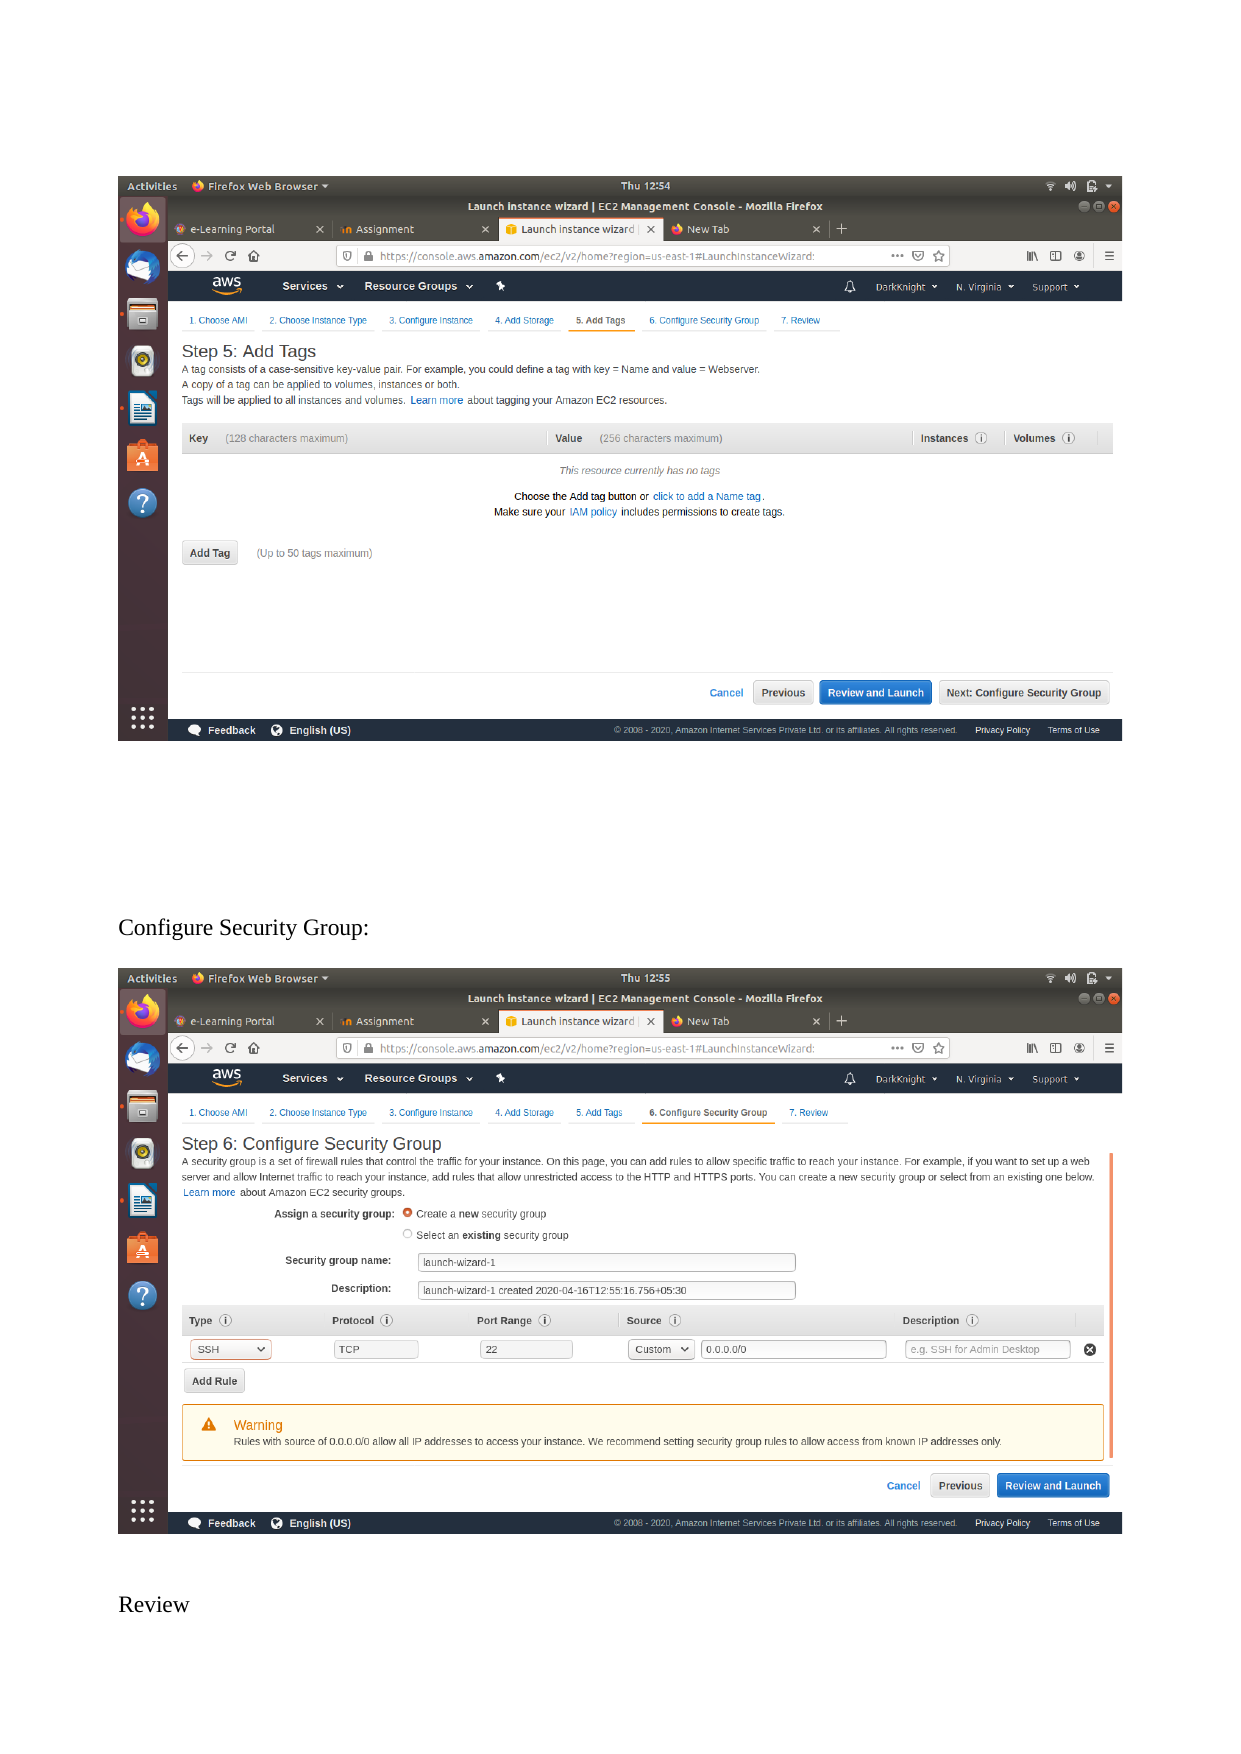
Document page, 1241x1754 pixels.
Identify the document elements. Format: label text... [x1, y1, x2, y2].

picture [118, 968, 1123, 1534]
text Configure Security Group: [118, 913, 1122, 940]
text Review [118, 1591, 1122, 1618]
picture [118, 176, 1123, 741]
